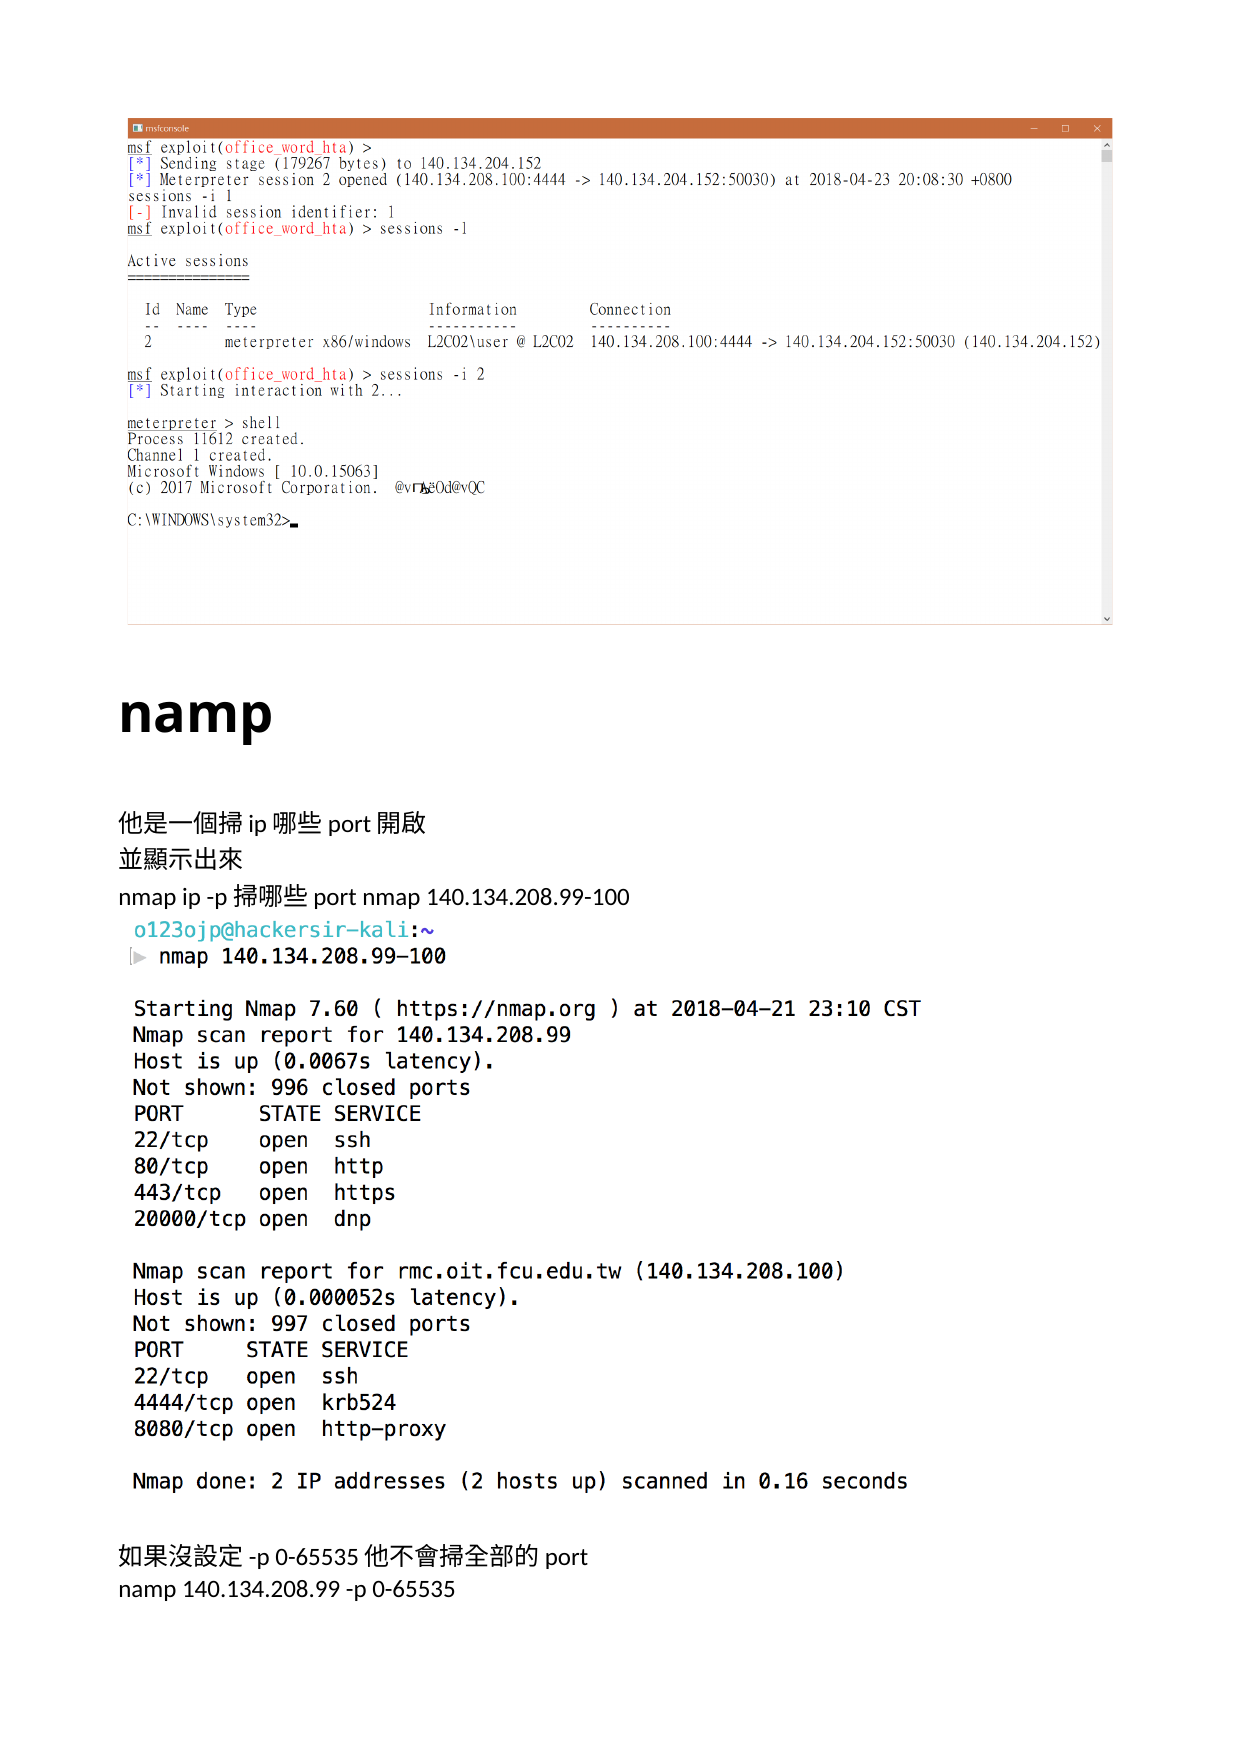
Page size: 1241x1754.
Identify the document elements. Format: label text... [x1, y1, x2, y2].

text 他是一個掃ip 哪些port開啟 [118, 803, 1122, 840]
subtitle namp [118, 674, 1122, 748]
picture [127, 912, 1113, 1507]
text nmap ip -p 掃哪些port nmap 140.134.208.99-100 [118, 876, 1122, 912]
text 並顯示出來 [118, 840, 1122, 876]
text namp 140.134.208.99 -p 0-65535 [118, 1573, 1122, 1603]
text 如果沒設定 -p 0-65535 他不會掃全部的port [118, 1537, 1122, 1573]
picture [127, 118, 1113, 625]
